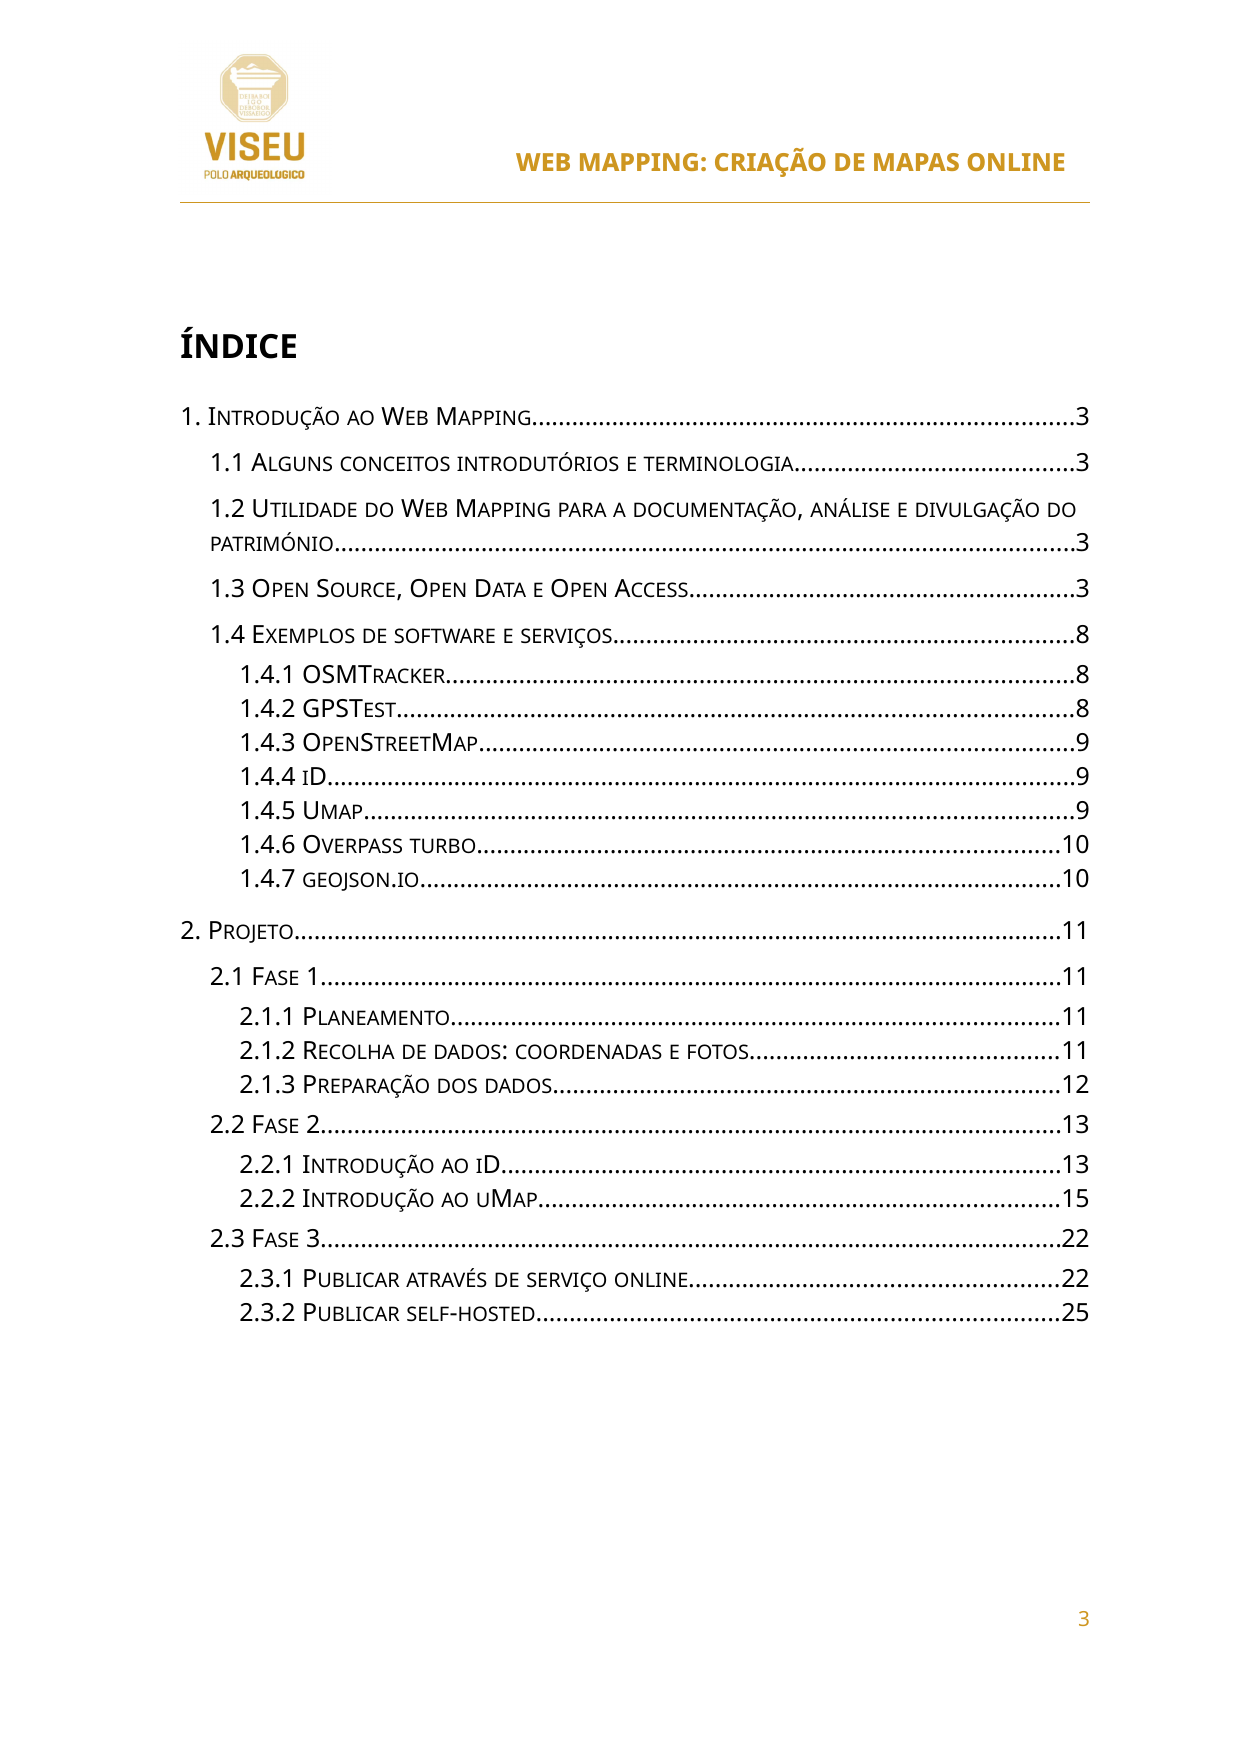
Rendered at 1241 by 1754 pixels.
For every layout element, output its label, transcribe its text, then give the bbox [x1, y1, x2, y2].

subtitle Índice [180, 323, 1090, 368]
text 2.3.1 Publicar através de serviço online 22 [239, 1261, 1090, 1295]
text 2.3.2 Publicar self-hosted 25 [239, 1295, 1090, 1329]
text 2.2.2 Introdução ao uMap 15 [239, 1181, 1090, 1215]
text 1.2 Utilidade do Web Mapping para a documentação, análise e divulgação do património. 3 [209, 491, 1090, 559]
text 2.1 Fase 1 11 [209, 958, 1090, 993]
text 1.4.4 iD 9 [239, 759, 1090, 793]
text 2.1.2 Recolha de dados: coordenadas e fotos 11 [239, 1033, 1090, 1067]
text 1.4.3 OpenStreetMap 9 [239, 724, 1090, 759]
text 2.1.3 Preparação dos dados 12 [239, 1067, 1090, 1101]
text 2.3 Fase 3 22 [209, 1221, 1090, 1255]
text 1.1 Alguns conceitos introdutórios e terminologia. 3 [209, 444, 1090, 479]
text 1.4.7 geojson.io 10 [239, 861, 1090, 895]
text 1.4.6 Overpass turbo 10 [239, 827, 1090, 861]
text 1.4 Exemplos de software e serviços. 8 [209, 616, 1090, 651]
text 1. Introdução ao Web Mapping 3 [180, 399, 1090, 433]
text 1.4.5 Umap 9 [239, 793, 1090, 827]
text 1.4.1 OSMTracker 8 [239, 656, 1090, 691]
text 1.3 Open Source, Open Data e Open Access. 3 [209, 571, 1090, 604]
text 2. Projeto 11 [180, 913, 1090, 947]
text 2.1.1 Planeamento 11 [239, 998, 1090, 1033]
text 2.2.1 Introdução ao iD 13 [239, 1147, 1090, 1181]
text 1.4.2 GPSTest 8 [239, 691, 1090, 724]
text 2.2 Fase 2 13 [209, 1107, 1090, 1141]
